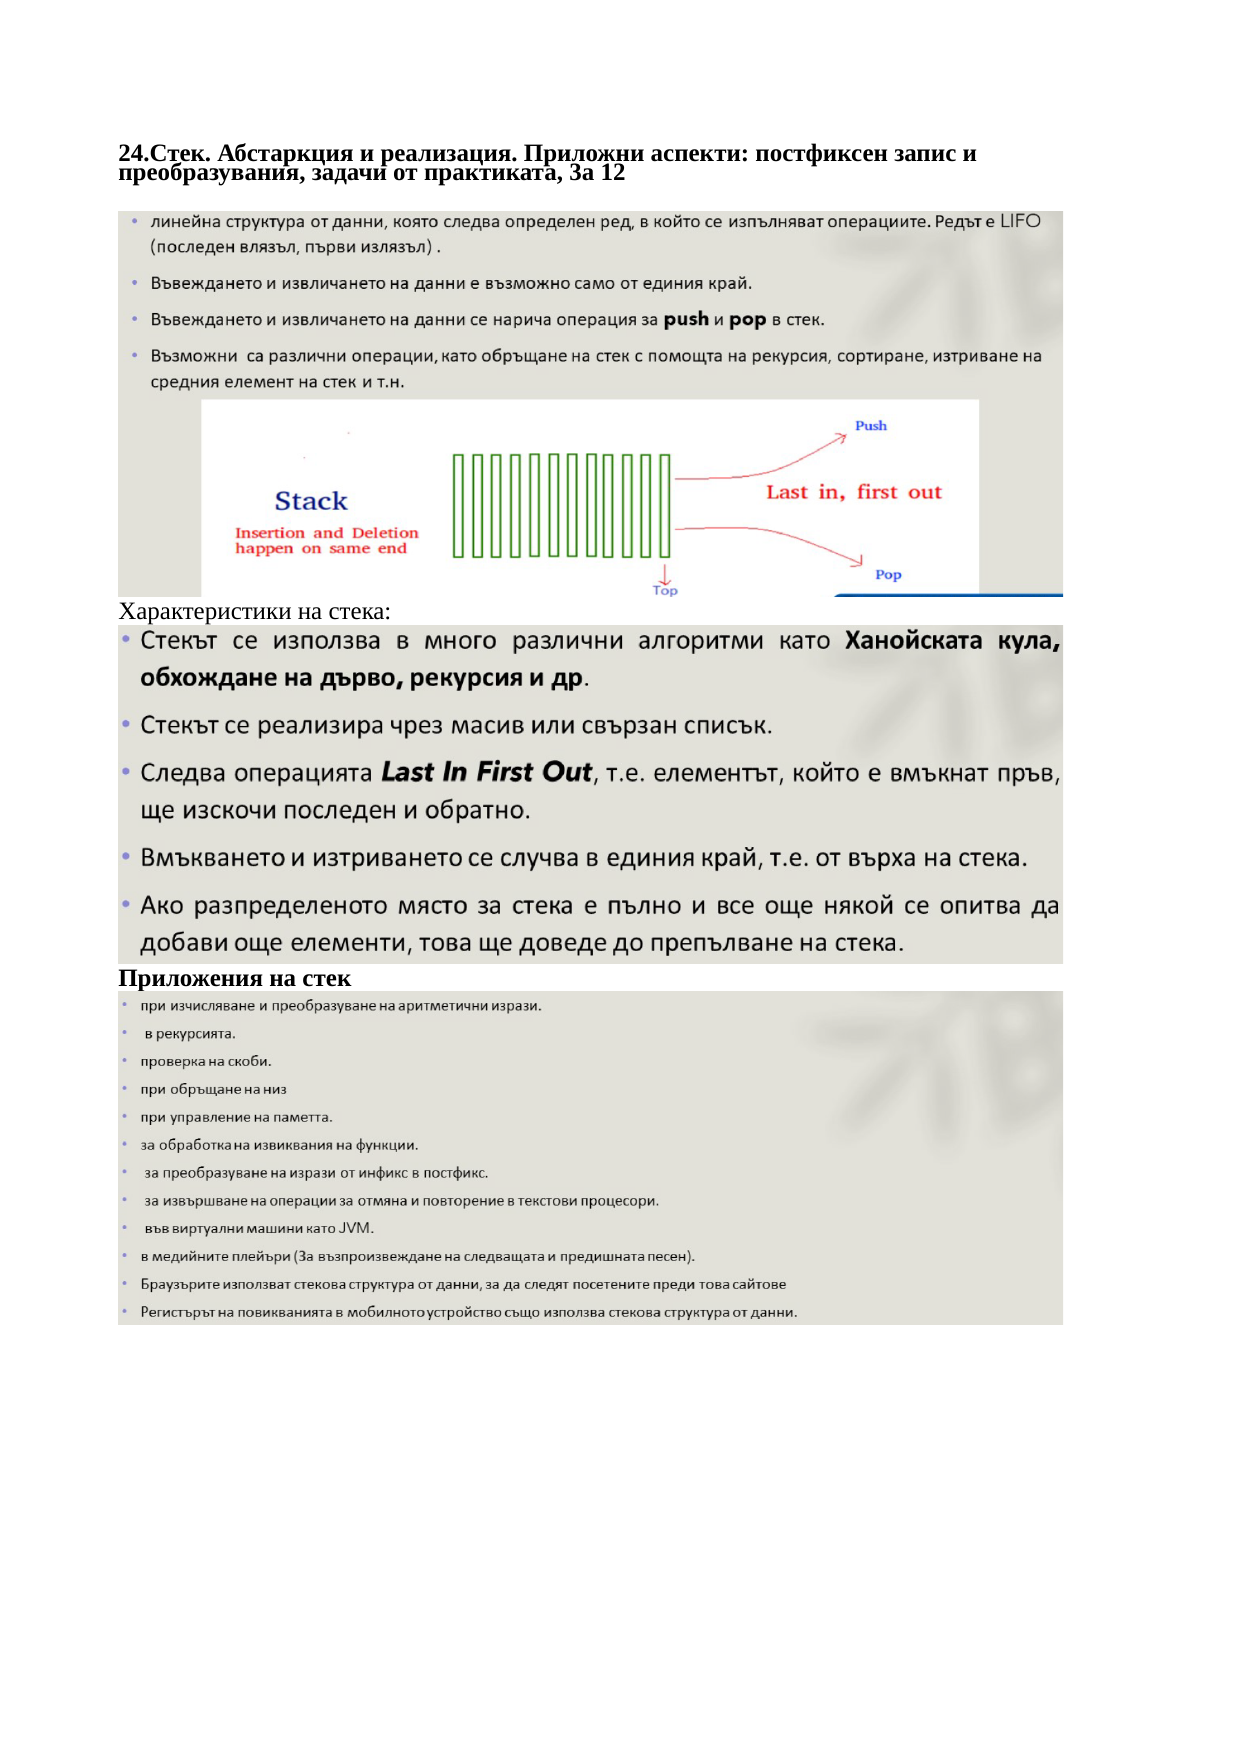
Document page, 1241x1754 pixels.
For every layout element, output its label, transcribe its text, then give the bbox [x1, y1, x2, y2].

text Приложения на стек [118, 963, 1122, 992]
text Характеристики на стека: [118, 596, 1122, 625]
text 24.Стек. Абстаркция и реализация. Приложни аспекти: постфиксен запис и преобразувания, задачи от практиката, 3а 12 [118, 147, 1122, 184]
